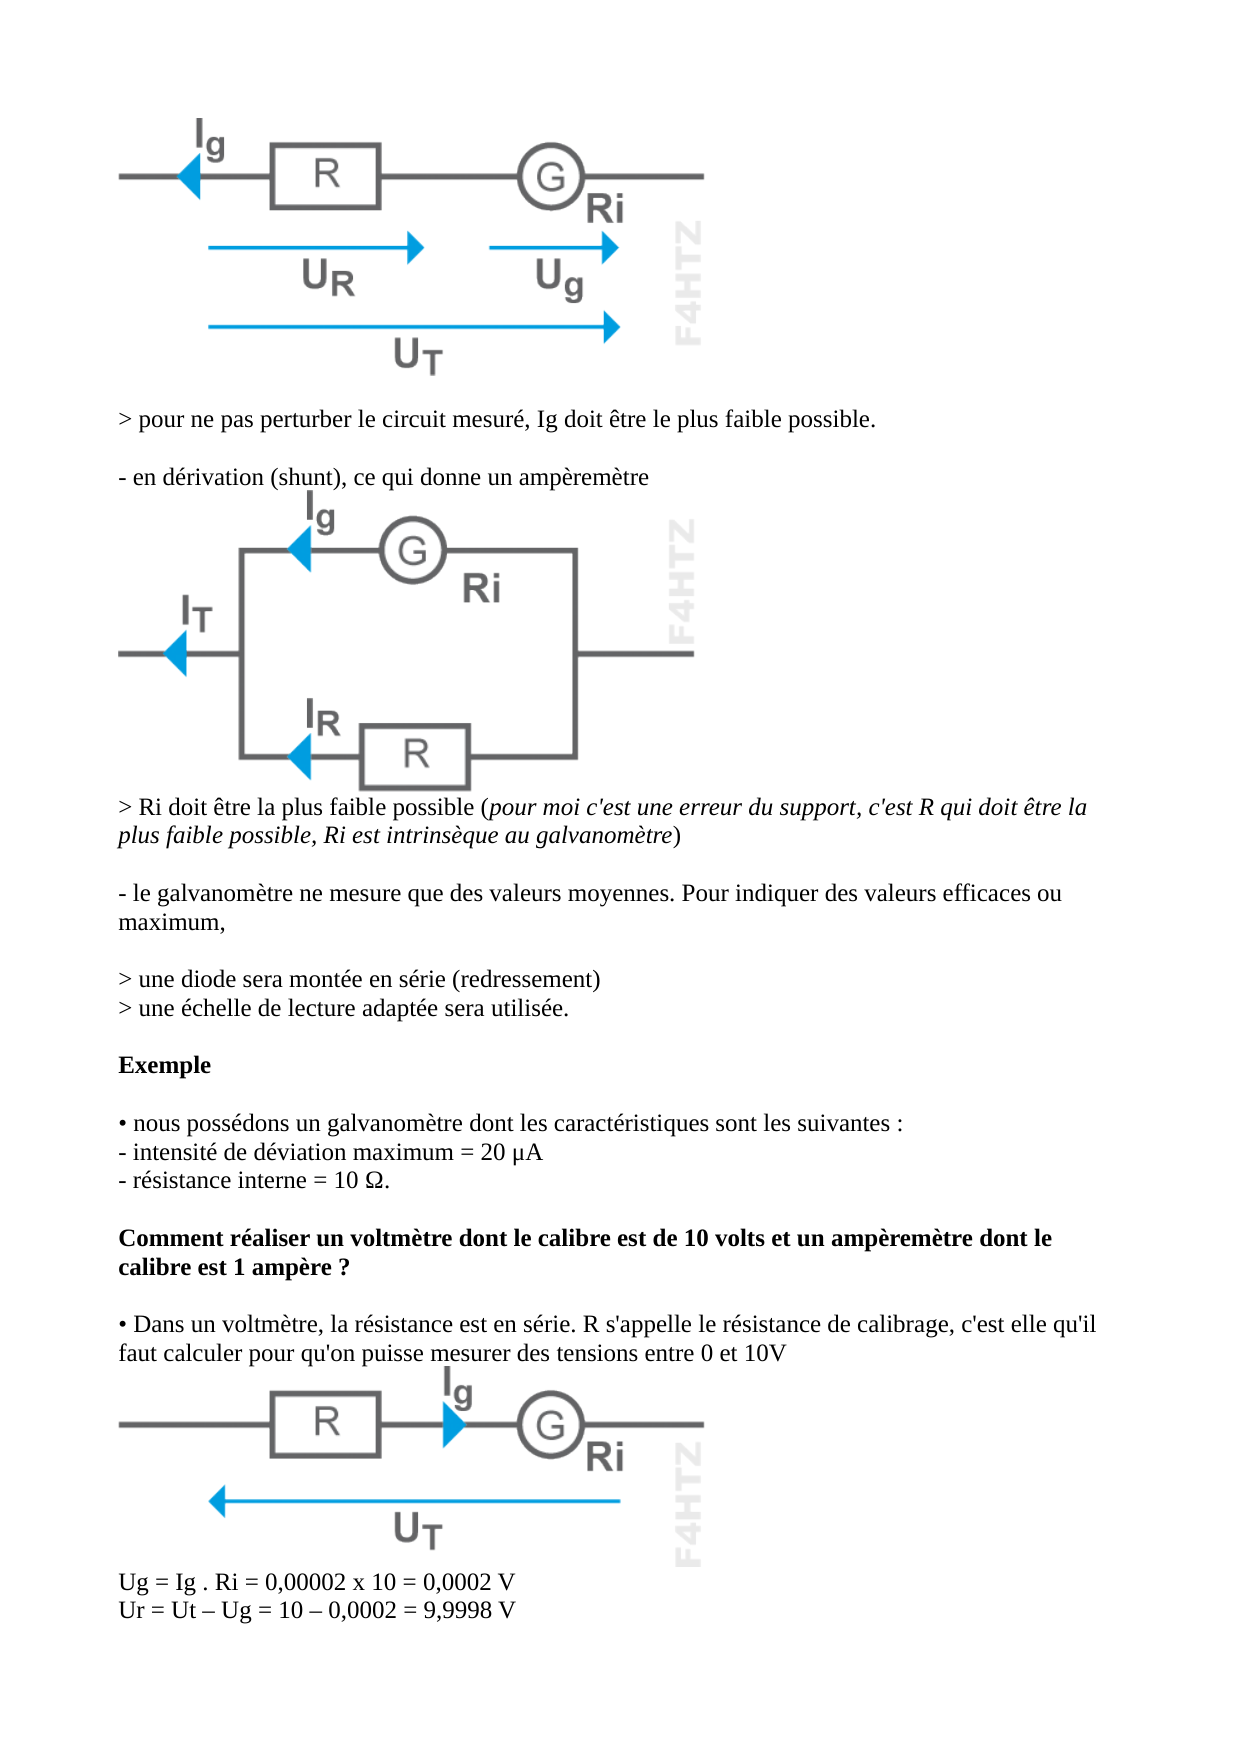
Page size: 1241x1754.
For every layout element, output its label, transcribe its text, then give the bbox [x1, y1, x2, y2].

text Ug = Ig . Ri = 0,00002 x 10 = 0,0002 V [118, 1567, 1122, 1596]
text - intensité de déviation maximum = 20 μA [118, 1137, 1122, 1166]
picture [118, 118, 705, 376]
text - en dérivation (shunt), ce qui donne un ampèremètre [118, 462, 1122, 491]
text Exemple [118, 1051, 1122, 1079]
text - résistance interne = 10 Ω. [118, 1166, 1122, 1194]
text Comment réaliser un voltmètre dont le calibre est de 10 volts et un ampèremètre dont le calibre est 1 ampère ? [118, 1223, 1122, 1281]
text > une échelle de lecture adaptée sera utilisée. [118, 993, 1122, 1022]
text • nous possédons un galvanomètre dont les caractéristiques sont les suivantes : [118, 1108, 1122, 1137]
text - le galvanomètre ne mesure que des valeurs moyennes. Pour indiquer des valeurs efficaces ou maximum, [118, 878, 1122, 936]
picture [118, 490, 695, 792]
picture [118, 1366, 705, 1567]
text Ur = Ut – Ug = 10 – 0,0002 = 9,9998 V [118, 1596, 1122, 1624]
text > Ri doit être la plus faible possible (pour moi c'est une erreur du support, c'est R qui doit être la plus faible possible, Ri est intrinsèque au galvanomètre) [118, 792, 1122, 849]
text • Dans un voltmètre, la résistance est en série. R s'appelle le résistance de calibrage, c'est elle qu'il faut calculer pour qu'on puisse mesurer des tensions entre 0 et 10V [118, 1309, 1122, 1367]
text > pour ne pas perturber le circuit mesuré, Ig doit être le plus faible possible. [118, 404, 1122, 433]
text > une diode sera montée en série (redressement) [118, 964, 1122, 993]
